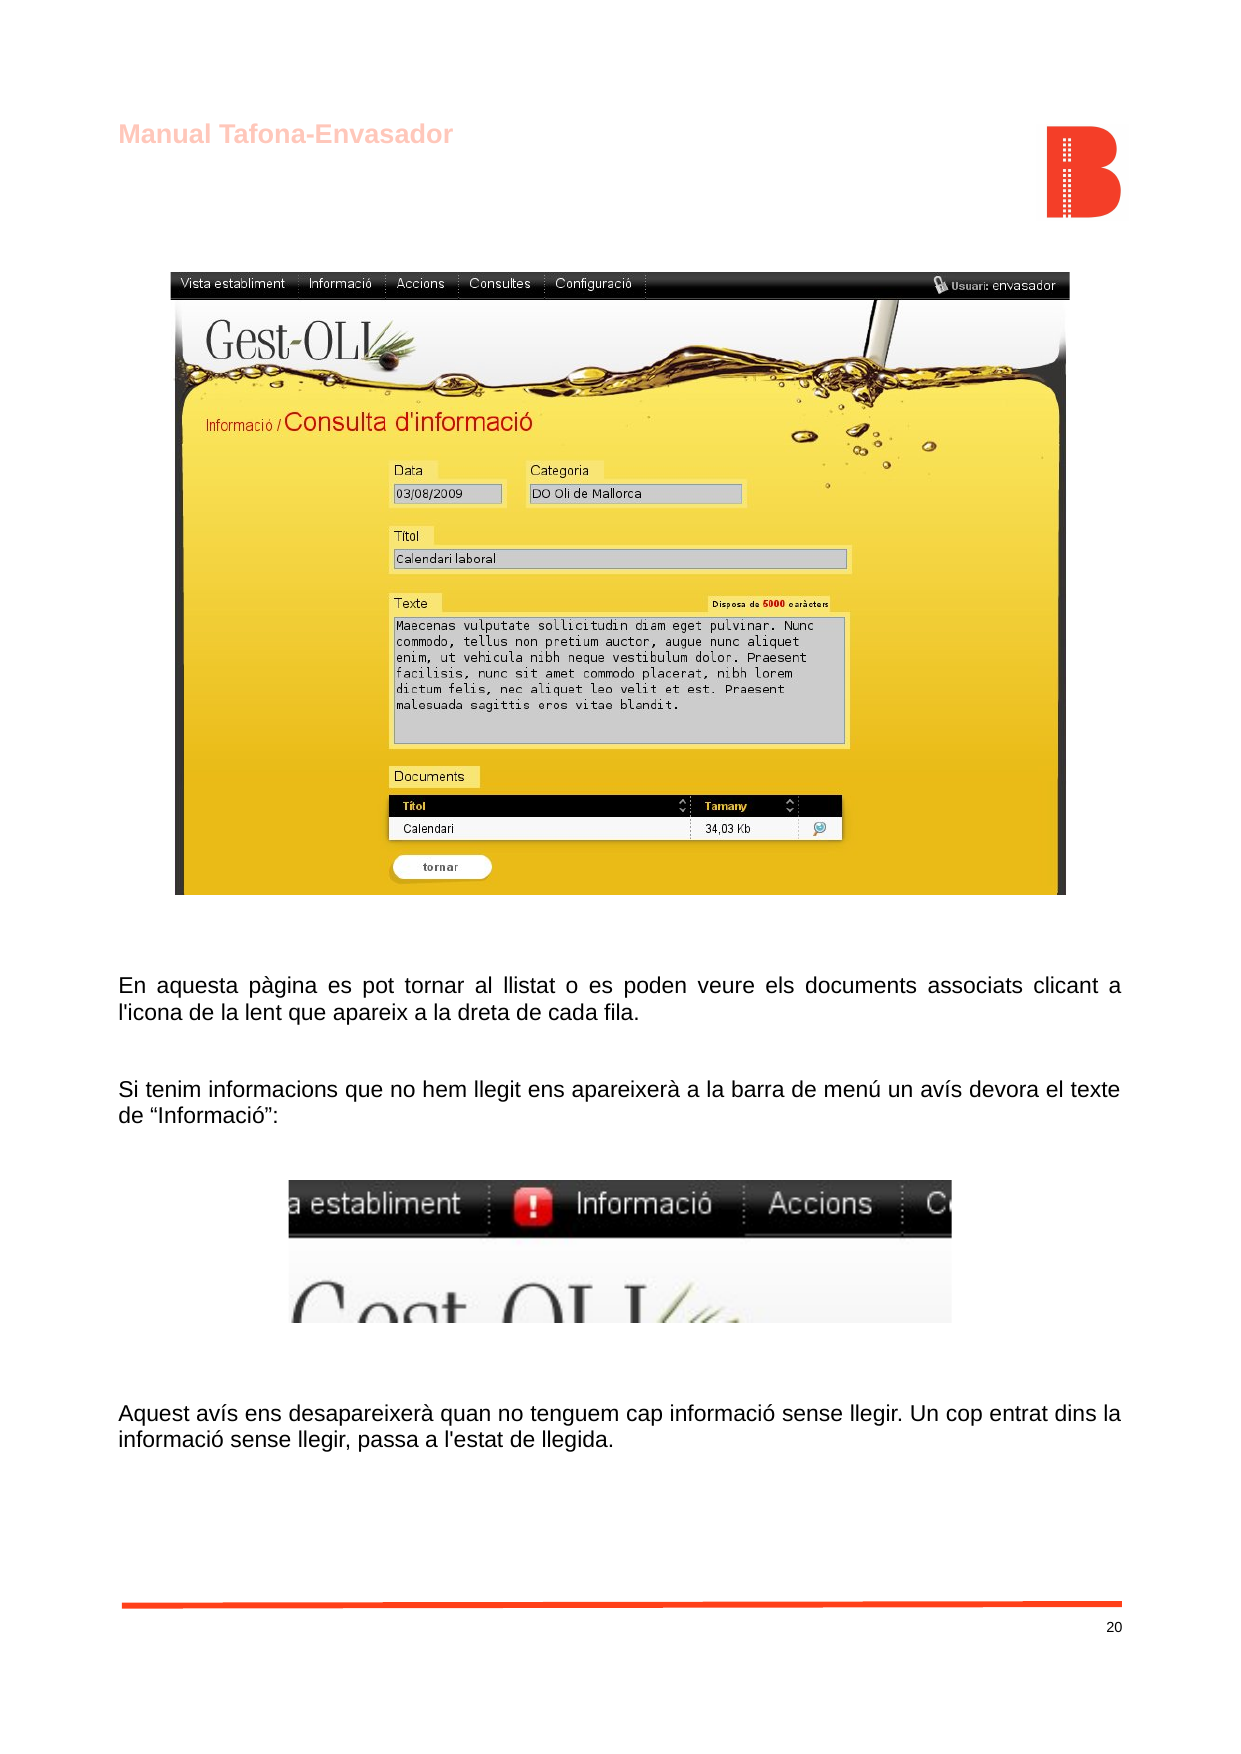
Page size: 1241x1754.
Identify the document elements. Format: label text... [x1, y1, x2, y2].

text En aquesta pàgina es pot tornar al llistat o es poden veure els documents associats clicant a l'icona de la lent que apareix a la dreta de cada fila. [118, 972, 1122, 1025]
text Si tenim informacions que no hem llegit ens apareixerà a la barra de menú un avís devora el texte de “Informació”: [118, 1076, 1122, 1129]
picture [170, 272, 1070, 895]
picture [1036, 124, 1130, 221]
text Aquest avís ens desapareixerà quan no tenguem cap informació sense llegir. Un cop entrat dins la informació sense llegir, passa a l'estat de llegida. [118, 1400, 1122, 1453]
picture [288, 1180, 952, 1323]
